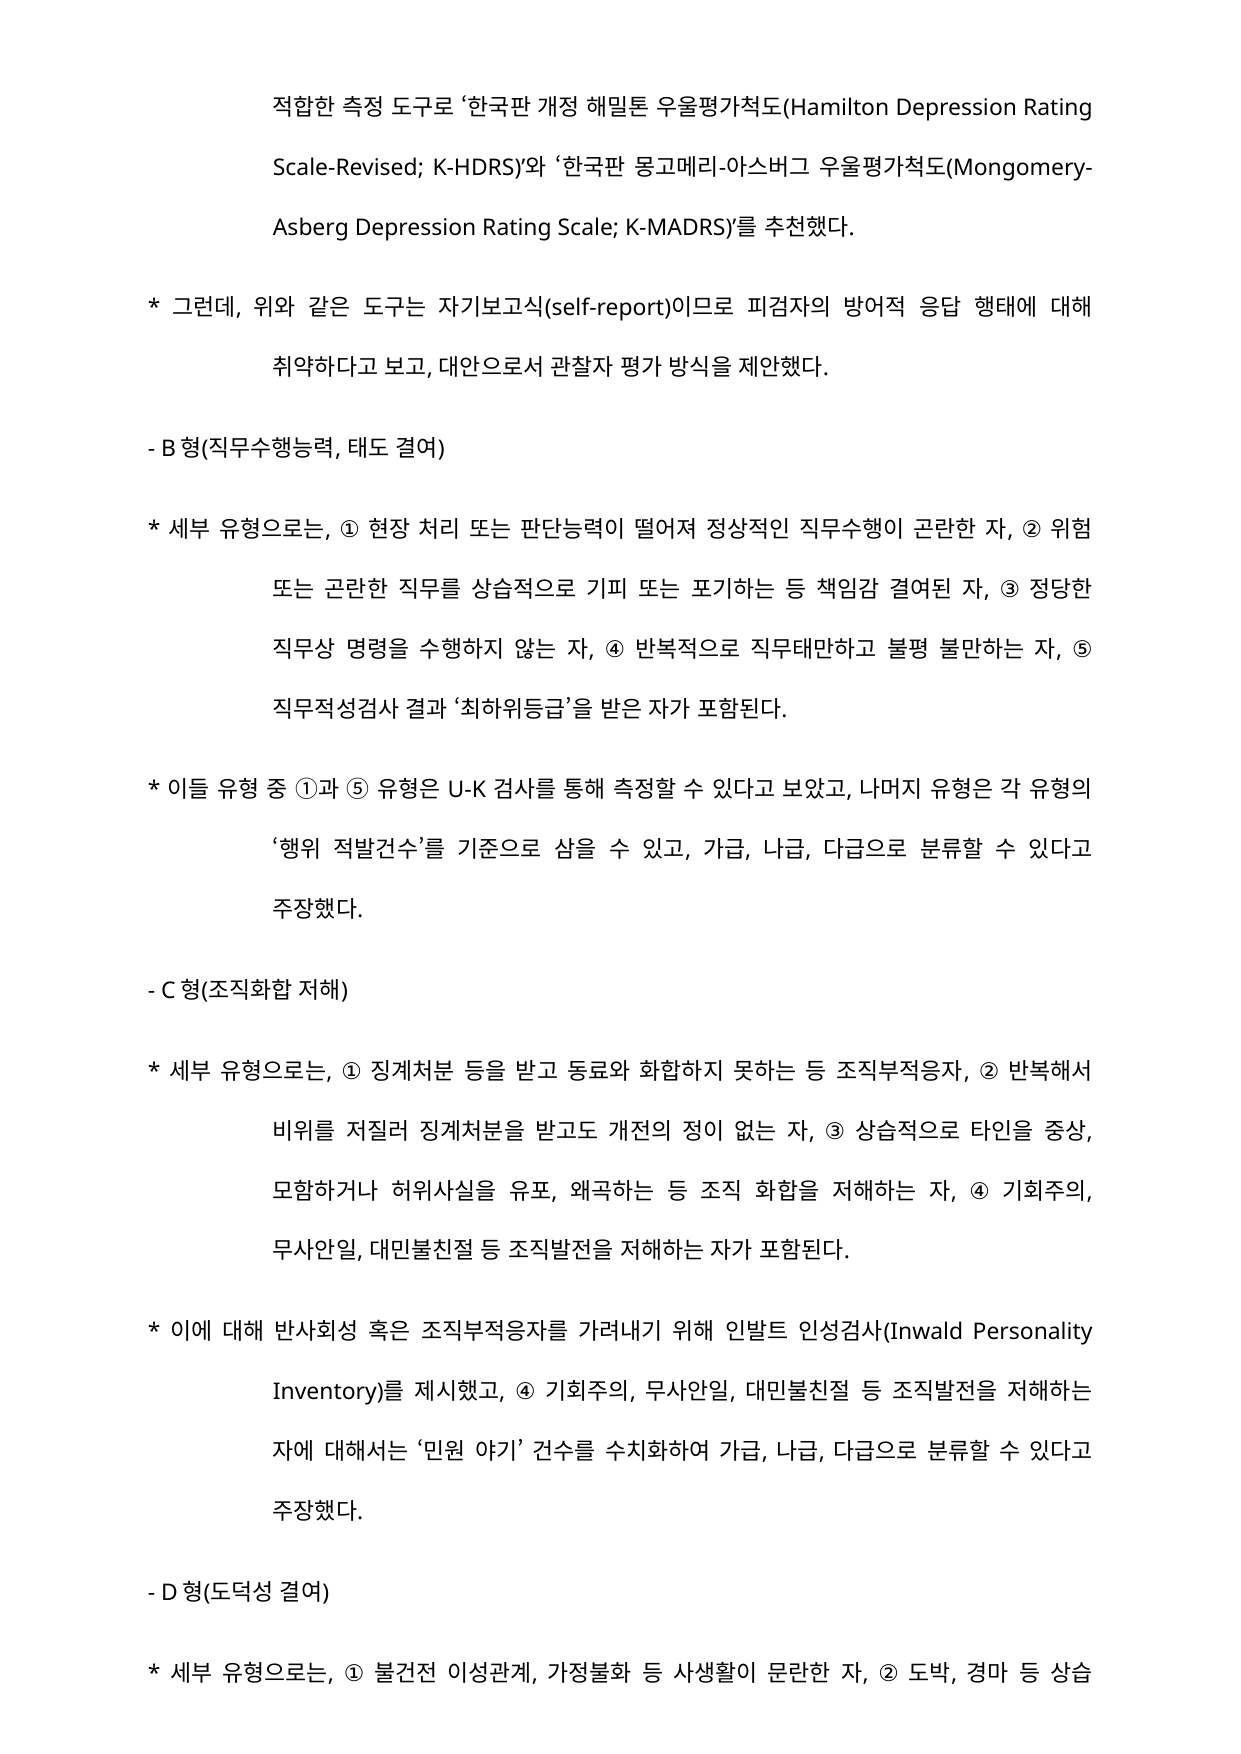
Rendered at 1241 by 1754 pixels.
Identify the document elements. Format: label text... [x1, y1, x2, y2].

text * 세부 유형으로는, ① 불건전 이성관계, 가정불화 등 사생활이 문란한 자, ② 도박, 경마 등 상습 [148, 1654, 1093, 1688]
text - D형(도덕성 결여) [148, 1574, 1093, 1607]
text - C형(조직화합 저해) [148, 972, 1093, 1005]
text 적합한 측정 도구로 ‘한국판 개정 해밀톤 우울평가척도(Hamilton Depression Rating Scale-Revised; K-HDRS)’와 ‘한국판 몽고메리-아스버그 우울평가척도(Mongomery-Asberg Depression Rating Scale; K-MADRS)’를 추천했다. [148, 88, 1093, 242]
text * 세부 유형으로는, ① 징계처분 등을 받고 동료와 화합하지 못하는 등 조직부적응자, ② 반복해서 비위를 저질러 징계처분을 받고도 개전의 정이 없는 자, ③ 상습적으로 타인을 중상,모함하거나 허위사실을 유포, 왜곡하는 등 조직 화합을 저해하는 자, ④ 기회주의, 무사안일, 대민불친절 등 조직발전을 저해하는 자가 포함된다. [148, 1053, 1093, 1266]
text * 이에 대해 반사회성 혹은 조직부적응자를 가려내기 위해 인발트 인성검사(Inwald Personality Inventory)를 제시했고, ④ 기회주의, 무사안일, 대민불친절 등 조직발전을 저해하는 자에 대해서는 ‘민원 야기’ 건수를 수치화하여 가급, 나급, 다급으로 분류할 수 있다고 주장했다. [148, 1313, 1093, 1526]
text * 이들 유형 중 ①과 ⑤ 유형은 U-K 검사를 통해 측정할 수 있다고 보았고, 나머지 유형은 각 유형의 ‘행위 적발건수’를 기준으로 삼을 수 있고, 가급, 나급, 다급으로 분류할 수 있다고 주장했다. [148, 771, 1093, 924]
text - B형(직무수행능력, 태도 결여) [148, 430, 1093, 463]
text * 그런데, 위와 같은 도구는 자기보고식(self-report)이므로 피검자의 방어적 응답 행태에 대해 취약하다고 보고, 대안으로서 관찰자 평가 방식을 제안했다. [148, 289, 1093, 382]
text * 세부 유형으로는, ① 현장 처리 또는 판단능력이 떨어져 정상적인 직무수행이 곤란한 자, ② 위험 또는 곤란한 직무를 상습적으로 기피 또는 포기하는 등 책임감 결여된 자, ③ 정당한 직무상 명령을 수행하지 않는 자, ④ 반복적으로 직무태만하고 불평 불만하는 자, ⑤ 직무적성검사 결과 ‘최하위등급’을 받은 자가 포함된다. [148, 511, 1093, 724]
